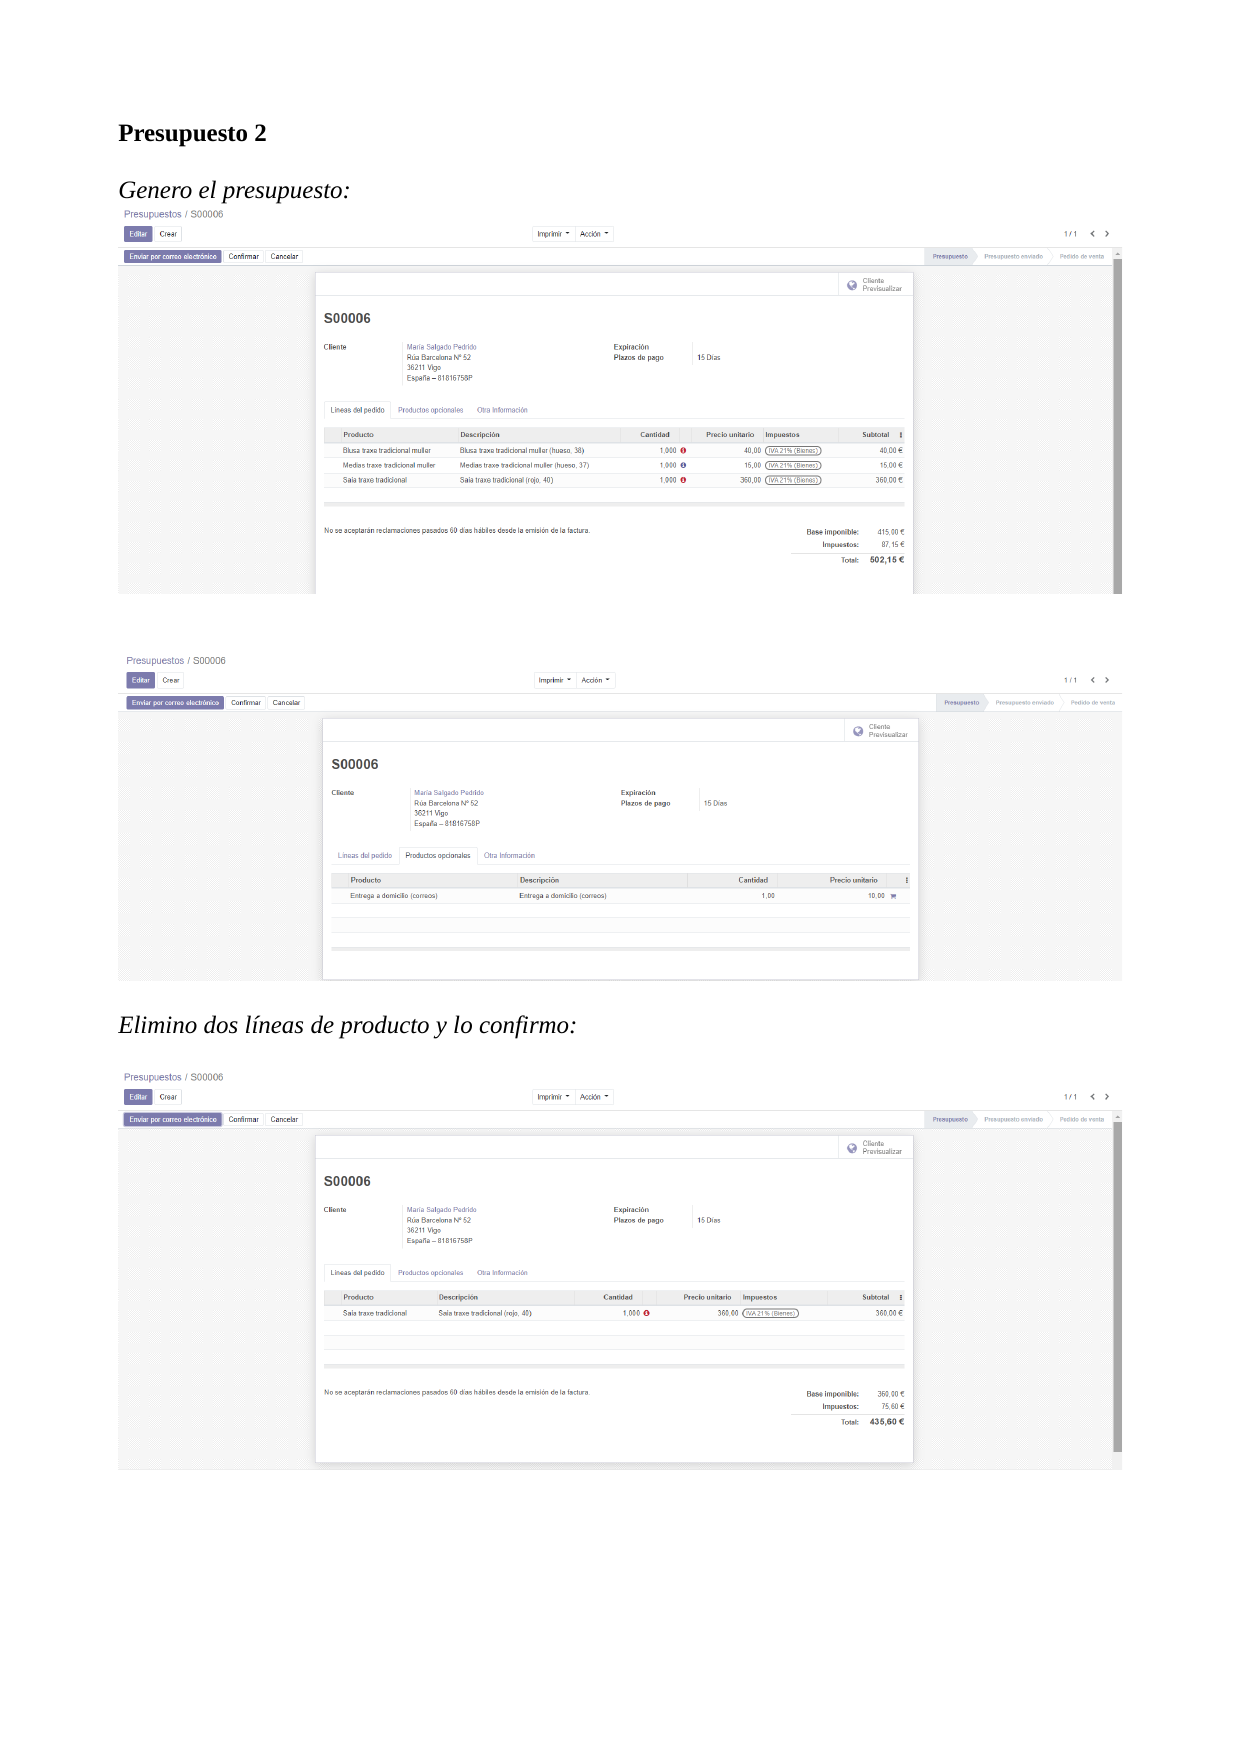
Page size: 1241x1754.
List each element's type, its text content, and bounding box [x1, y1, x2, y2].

picture [118, 651, 1123, 981]
picture [118, 204, 1123, 594]
text Genero el presupuesto: [118, 176, 1122, 204]
picture [118, 1067, 1123, 1470]
text Elimino dos líneas de producto y lo confirmo: [118, 1010, 1122, 1038]
text Presupuesto 2 [118, 118, 1122, 147]
